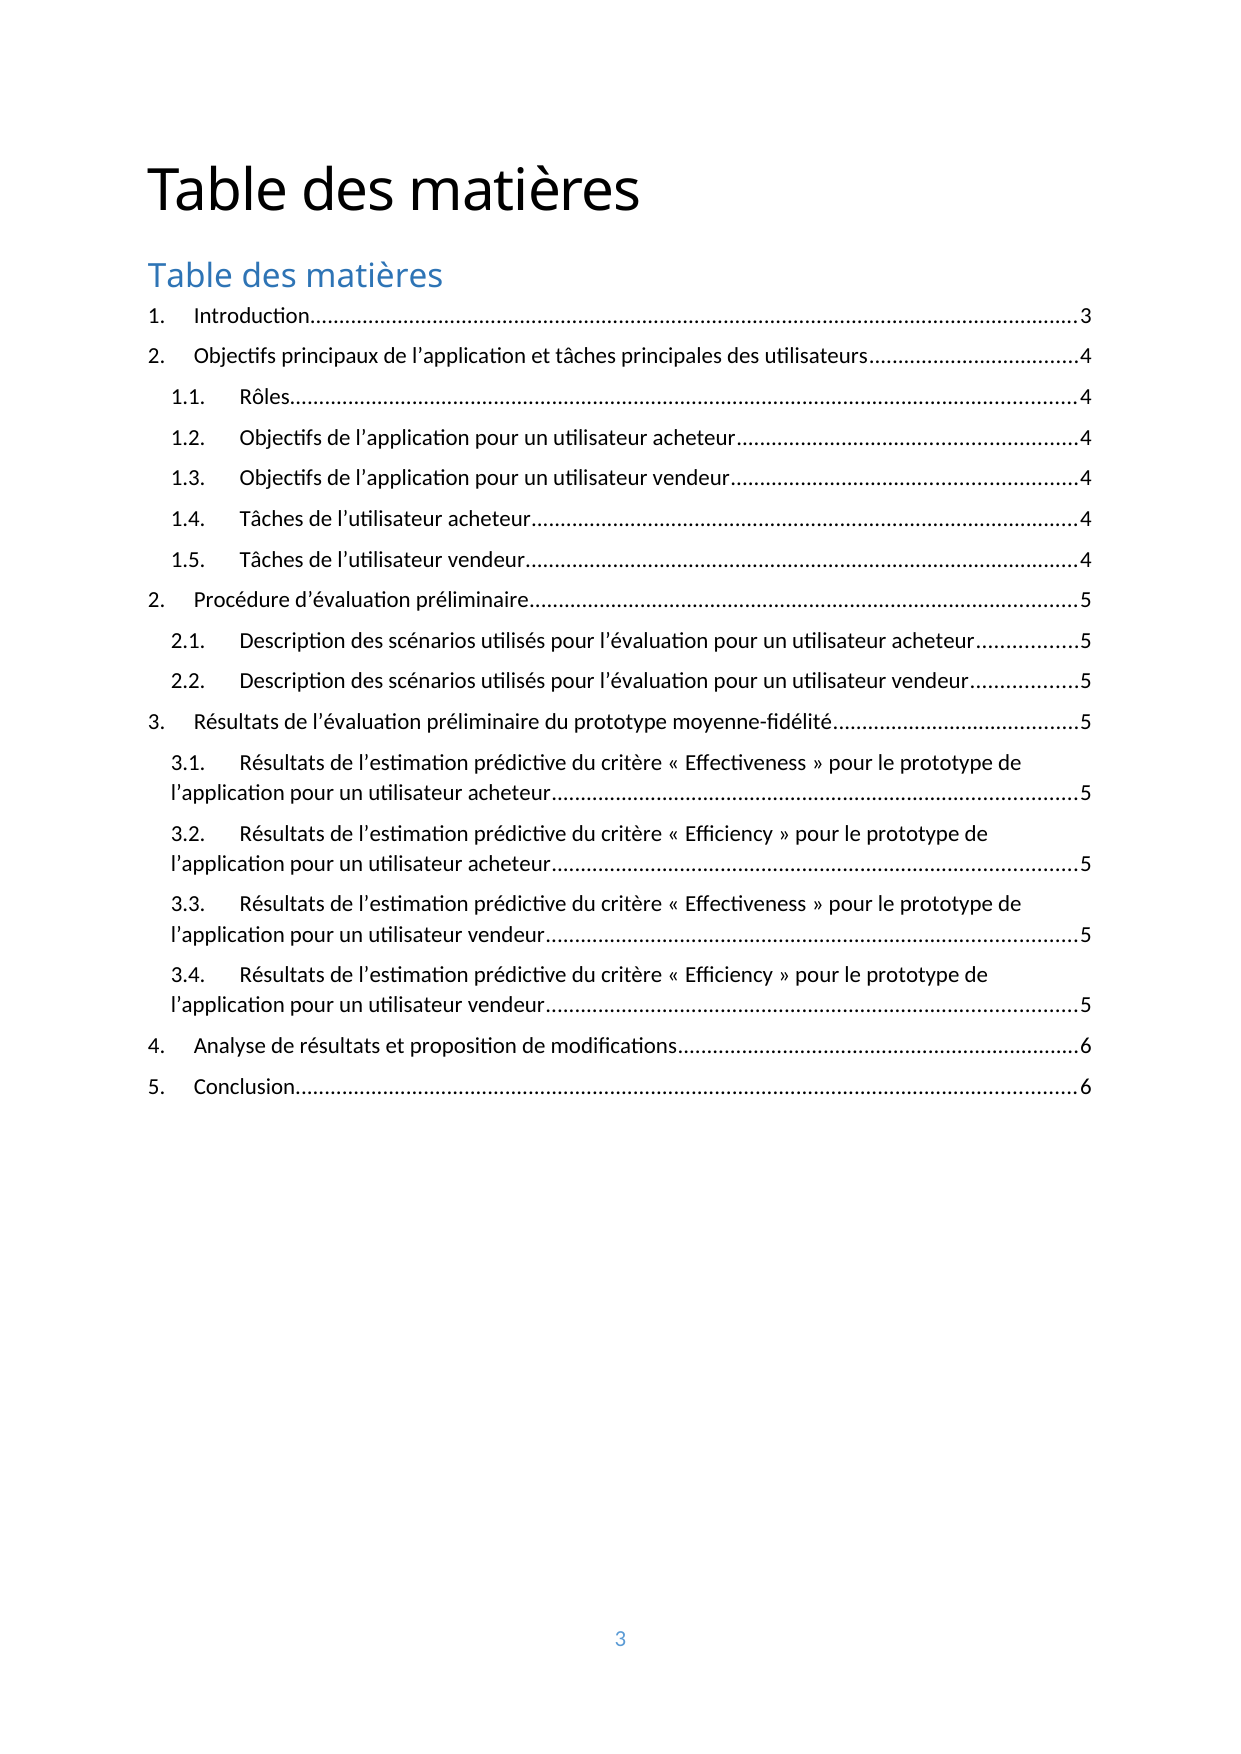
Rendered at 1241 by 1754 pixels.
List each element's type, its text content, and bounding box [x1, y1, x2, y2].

text 5. Conclusion 6 [148, 1072, 1093, 1100]
text 3.1. Résultats de l’estimation prédictive du critère « Effectiveness » pour le prototype de l’application pour un utilisateur acheteur 5 [171, 748, 1093, 806]
title Table des matières [148, 148, 1093, 227]
text 2.1. Description des scénarios utilisés pour l’évaluation pour un utilisateur acheteur 5 [171, 626, 1093, 654]
text 2. Procédure d’évaluation préliminaire 5 [148, 585, 1093, 613]
text 1. Introduction 3 [148, 301, 1093, 329]
text 1.3. Objectifs de l’application pour un utilisateur vendeur 4 [171, 463, 1093, 492]
text 1.1. Rôles 4 [171, 382, 1093, 410]
text 3. Résultats de l’évaluation préliminaire du prototype moyenne-fidélité 5 [148, 707, 1093, 735]
text 4. Analyse de résultats et proposition de modifications 6 [148, 1031, 1093, 1059]
text 3.4. Résultats de l’estimation prédictive du critère « Efficiency » pour le prototype de l’application pour un utilisateur vendeur 5 [171, 960, 1093, 1019]
text 3.2. Résultats de l’estimation prédictive du critère « Efficiency » pour le prototype de l’application pour un utilisateur acheteur 5 [171, 819, 1093, 877]
subtitle Table des matières [148, 252, 1093, 297]
text 2.2. Description des scénarios utilisés pour l’évaluation pour un utilisateur vendeur 5 [171, 667, 1093, 695]
text 2. Objectifs principaux de l’application et tâches principales des utilisateurs 4 [148, 342, 1093, 370]
text 1.5. Tâches de l’utilisateur vendeur 4 [171, 545, 1093, 573]
text 1.4. Tâches de l’utilisateur acheteur 4 [171, 504, 1093, 532]
text 3.3. Résultats de l’estimation prédictive du critère « Effectiveness » pour le prototype de l’application pour un utilisateur vendeur 5 [171, 889, 1093, 948]
text 1.2. Objectifs de l’application pour un utilisateur acheteur 4 [171, 423, 1093, 451]
